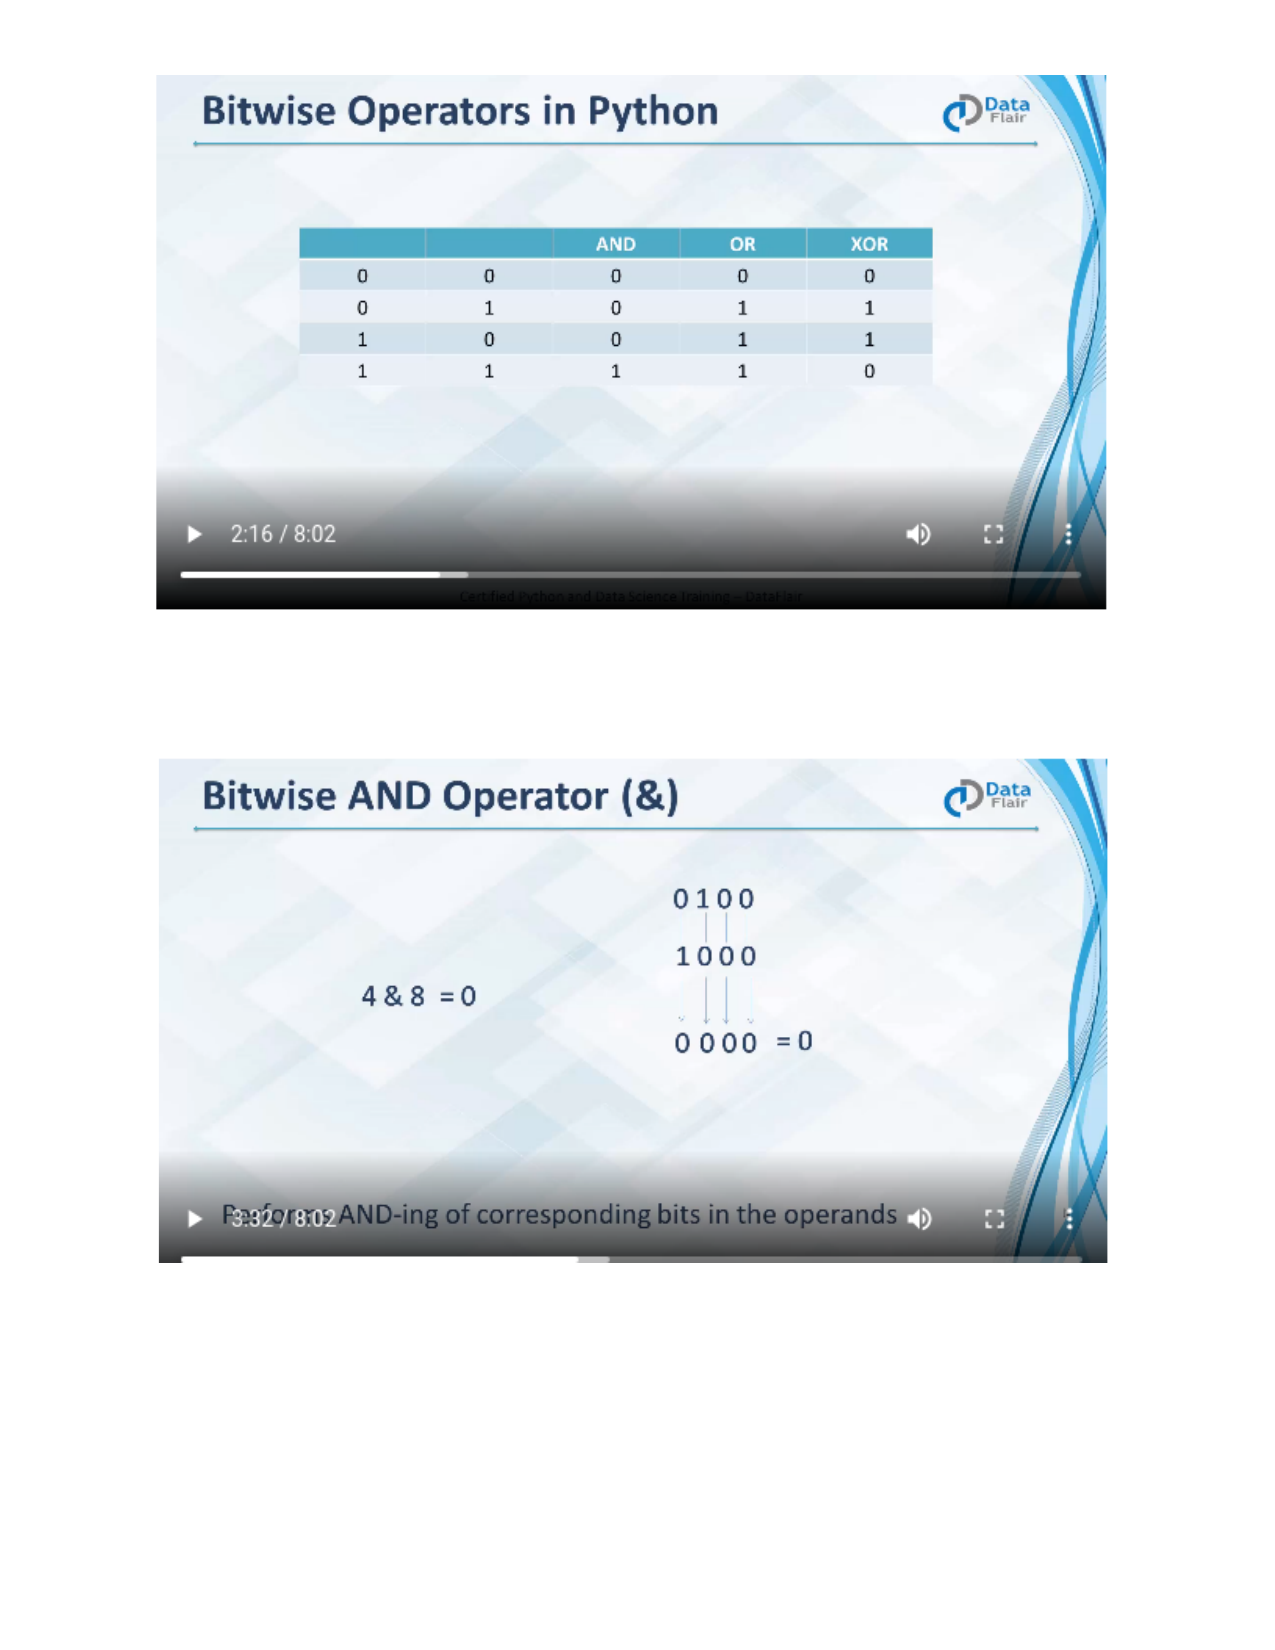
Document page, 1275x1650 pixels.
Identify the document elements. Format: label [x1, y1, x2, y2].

picture [158, 756, 1117, 1263]
picture [156, 75, 1119, 619]
